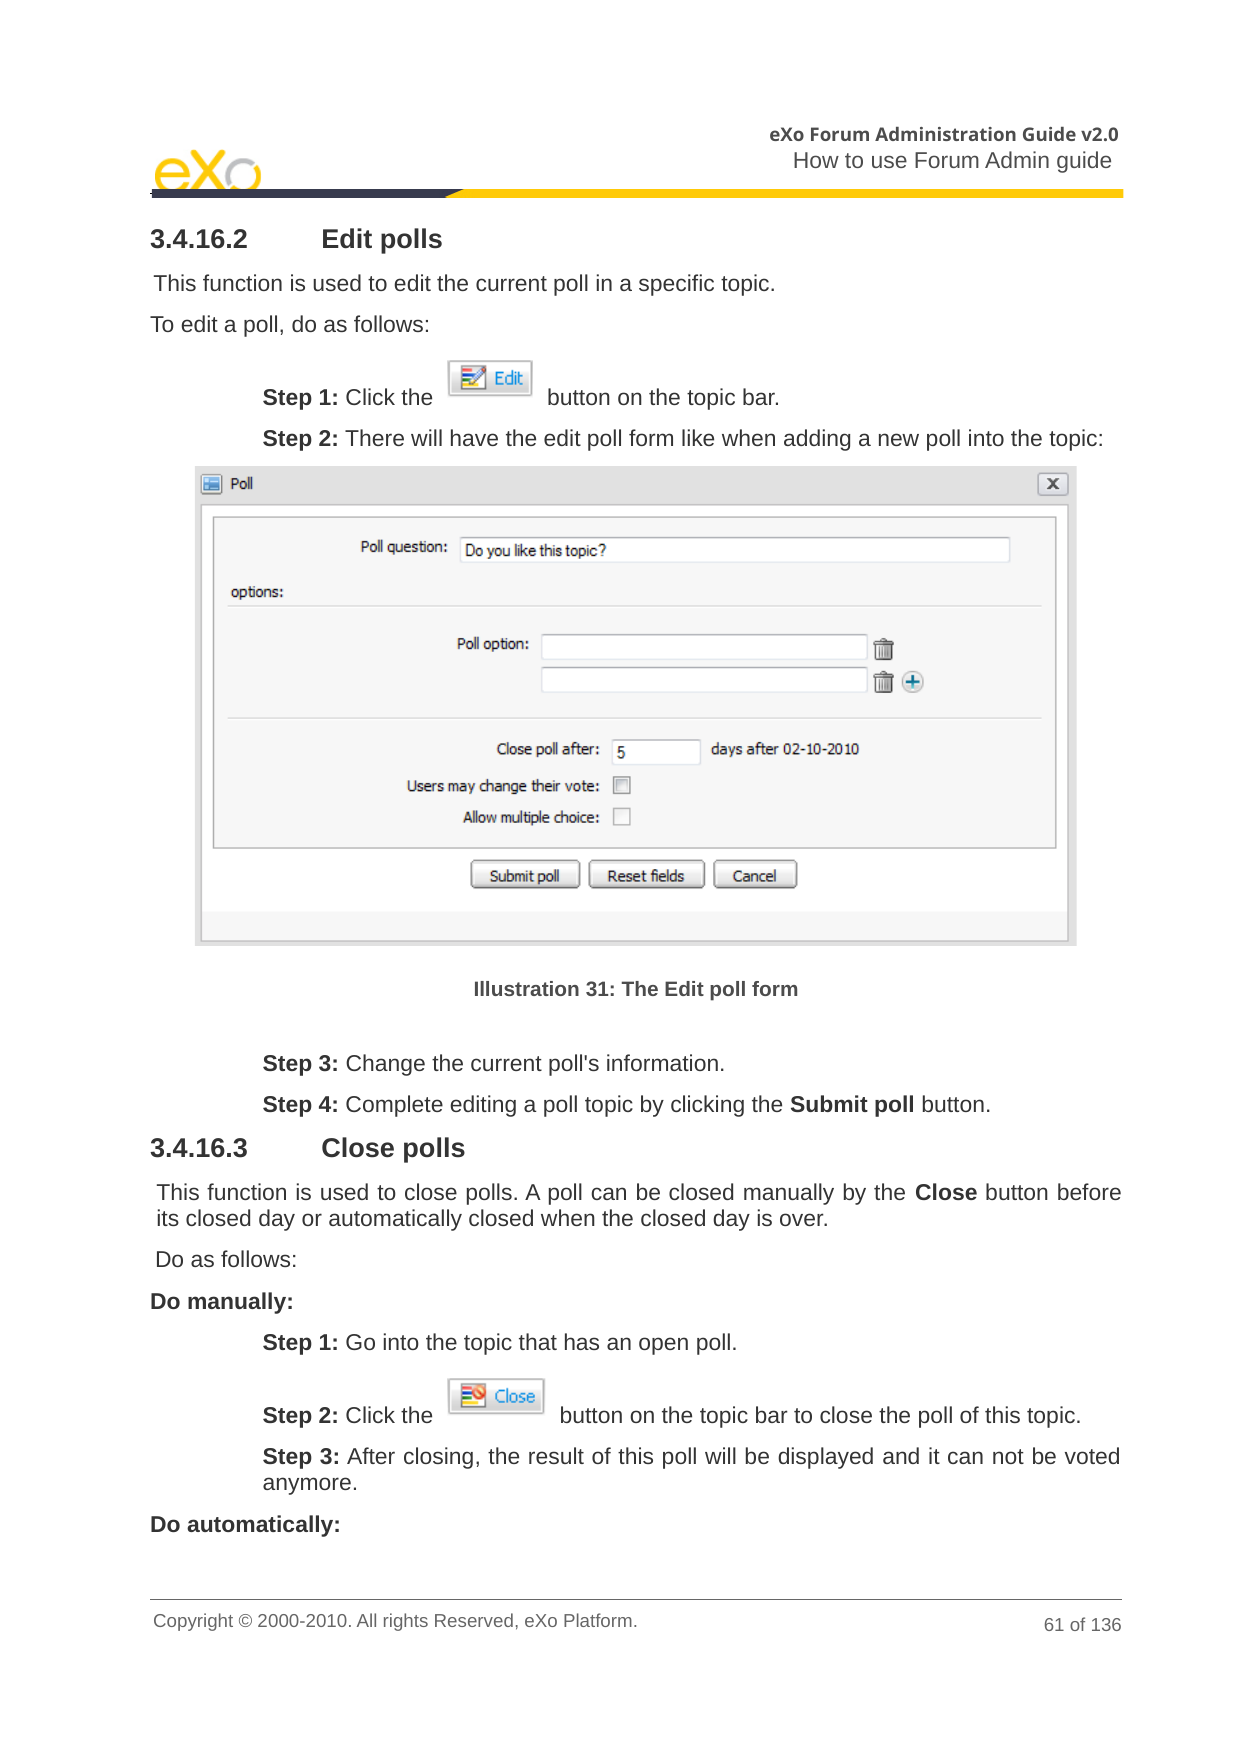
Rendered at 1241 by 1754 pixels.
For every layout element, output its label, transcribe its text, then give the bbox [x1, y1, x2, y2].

list Step 3: After closing, the result of this poll will be displayed and it can not be voted anymore. [225, 1443, 1122, 1496]
list This function is used to close polls. A poll can be closed manually by the Close button before its closed day or automatically closed when the closed day is over. [119, 1179, 1122, 1231]
text Illustration 31: The Edit poll form [168, 534, 1104, 1001]
list Step 1: Click the button on the topic bar. [225, 352, 1122, 410]
list Do as follows: [117, 1246, 1122, 1273]
picture [447, 1378, 546, 1416]
list Step 4: Complete editing a poll topic by clicking the Submit poll button. [225, 1091, 1122, 1117]
list This function is used to edit the current poll in a specific topic. [116, 270, 1122, 296]
text Do automatically: [150, 1511, 1122, 1537]
subtitle Edit polls [150, 223, 1122, 255]
list Step 2: Click the button on the topic bar to close the poll of this topic. [225, 1371, 1122, 1428]
list Step 1: Go into the topic that has an open poll. [225, 1329, 1122, 1356]
picture [194, 466, 1077, 946]
list Step 3: Change the current poll's information. [225, 1050, 1122, 1076]
text To edit a poll, do as follows: [150, 311, 1122, 337]
picture [151, 149, 1124, 198]
picture [447, 360, 533, 398]
list Step 2: There will have the edit poll form like when adding a new poll into the topic: [225, 425, 1122, 451]
text Do manually: [150, 1288, 1122, 1314]
subtitle Close polls [150, 1132, 1122, 1164]
